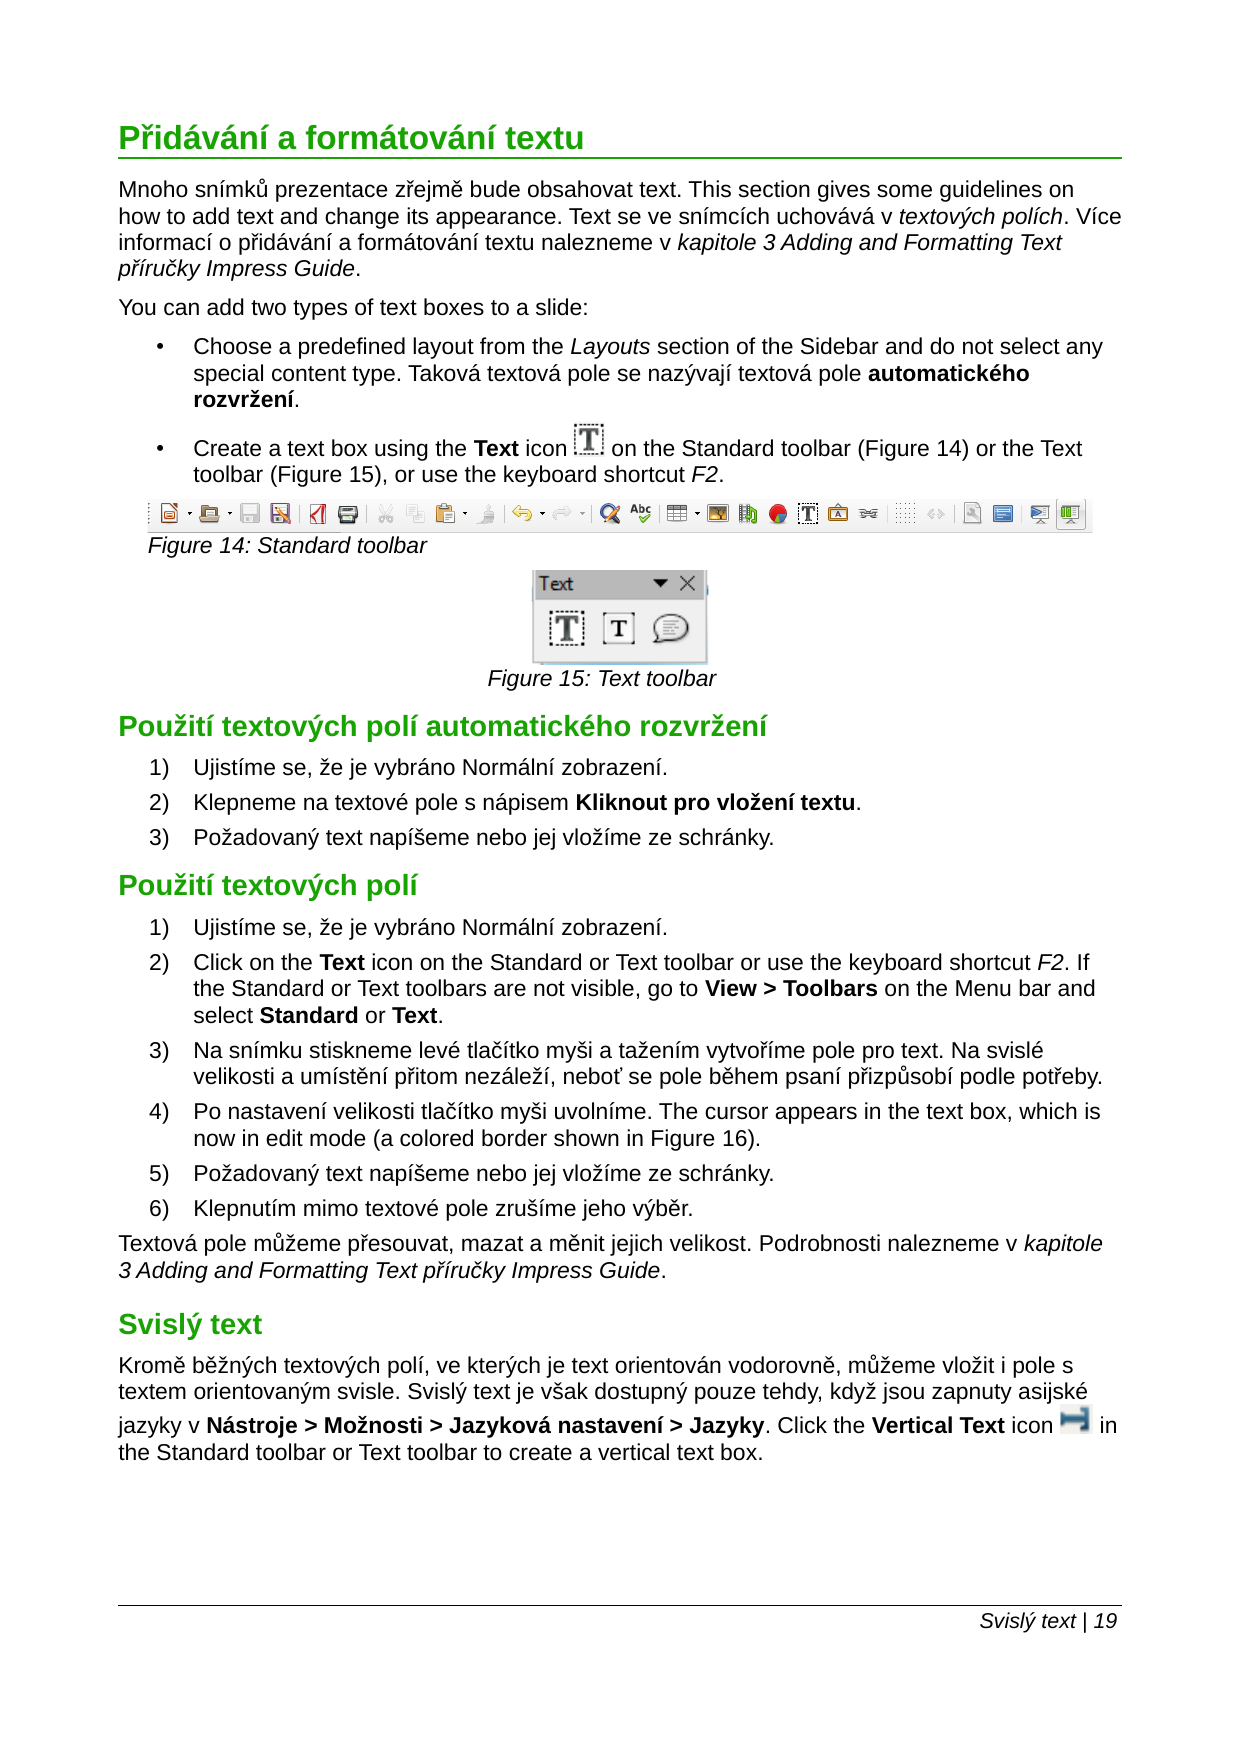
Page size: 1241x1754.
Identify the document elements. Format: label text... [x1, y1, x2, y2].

text Textová pole můžeme přesouvat, mazat a měnit jejich velikost. Podrobnosti nalezneme v kapitole 3 Adding and Formatting Text příručky Impress Guide. [118, 1230, 1122, 1283]
list Na snímku stiskneme levé tlačítko myši a tažením vytvoříme pole pro text. Na svislé velikosti a umístění přitom nezáleží, neboť se pole během psaní přizpůsobí podle potřeby. [169, 1037, 1122, 1089]
list Click on the Text icon on the Standard or Text toolbar or use the keyboard shortcut F2. If the Standard or Text toolbars are not visible, go to View > Toolbars on the Menu bar and select Standard or Text. [169, 949, 1122, 1028]
subtitle Použití textových polí automatického rozvržení [118, 708, 1122, 742]
list Ujistíme se, že je vybráno Normální zobrazení. [169, 914, 1122, 940]
picture [147, 499, 1093, 533]
text Figure 15: Text toolbar [487, 571, 753, 691]
subtitle Použití textových polí [118, 868, 1122, 902]
list Požadovaný text napíšeme nebo jej vložíme ze schránky. [169, 1160, 1122, 1186]
text Kromě běžných textových polí, ve kterých je text orientován vodorovně, můžeme vložit i pole s textem orientovaným svisle. Svislý text je však dostupný pouze tehdy, když jsou zapnuty asijské jazyky v Nástroje > Možnosti > Jazyková nastavení > Jazyky. Click the Vertical Text icon in the Standard toolbar or Text toolbar to create a vertical text box. [118, 1352, 1122, 1465]
picture [1059, 1404, 1093, 1434]
picture [531, 570, 709, 665]
list You can add two types of text boxes to a slide: [118, 294, 1122, 321]
text Mnoho snímků prezentace zřejmě bude obsahovat text. This section gives some guidelines on how to add text and change its appearance. Text se ve snímcích uchovává v textových polích. Více informací o přidávání a formátování textu nalezneme v kapitole 3 Adding and Formatting Text příručky Impress Guide. [118, 176, 1122, 282]
list Klepneme na textové pole s nápisem Kliknout pro vložení textu. [169, 789, 1122, 815]
subtitle Svislý text [118, 1307, 1122, 1340]
text Figure 14: Standard toolbar [148, 533, 1093, 559]
list Ujistíme se, že je vybráno Normální zobrazení. [169, 754, 1122, 780]
list Create a text box using the Text icon on the Standard toolbar (Figure 14) or the Text toolbar (Figure 15), or use the keyboard shortcut F2. [156, 421, 1122, 488]
list Po nastavení velikosti tlačítko myši uvolníme. The cursor appears in the text box, which is now in edit mode (a colored border shown in Figure 16). [169, 1098, 1122, 1151]
list Požadovaný text napíšeme nebo jej vložíme ze schránky. [169, 824, 1122, 851]
subtitle Přidávání a formátování textu [118, 118, 1122, 157]
list Choose a predefined layout from the Layouts section of the Sidebar and do not select any special content type. Taková textová pole se nazývají textová pole automatického rozvržení. [156, 333, 1122, 412]
list Klepnutím mimo textové pole zrušíme jeho výběr. [169, 1195, 1122, 1221]
